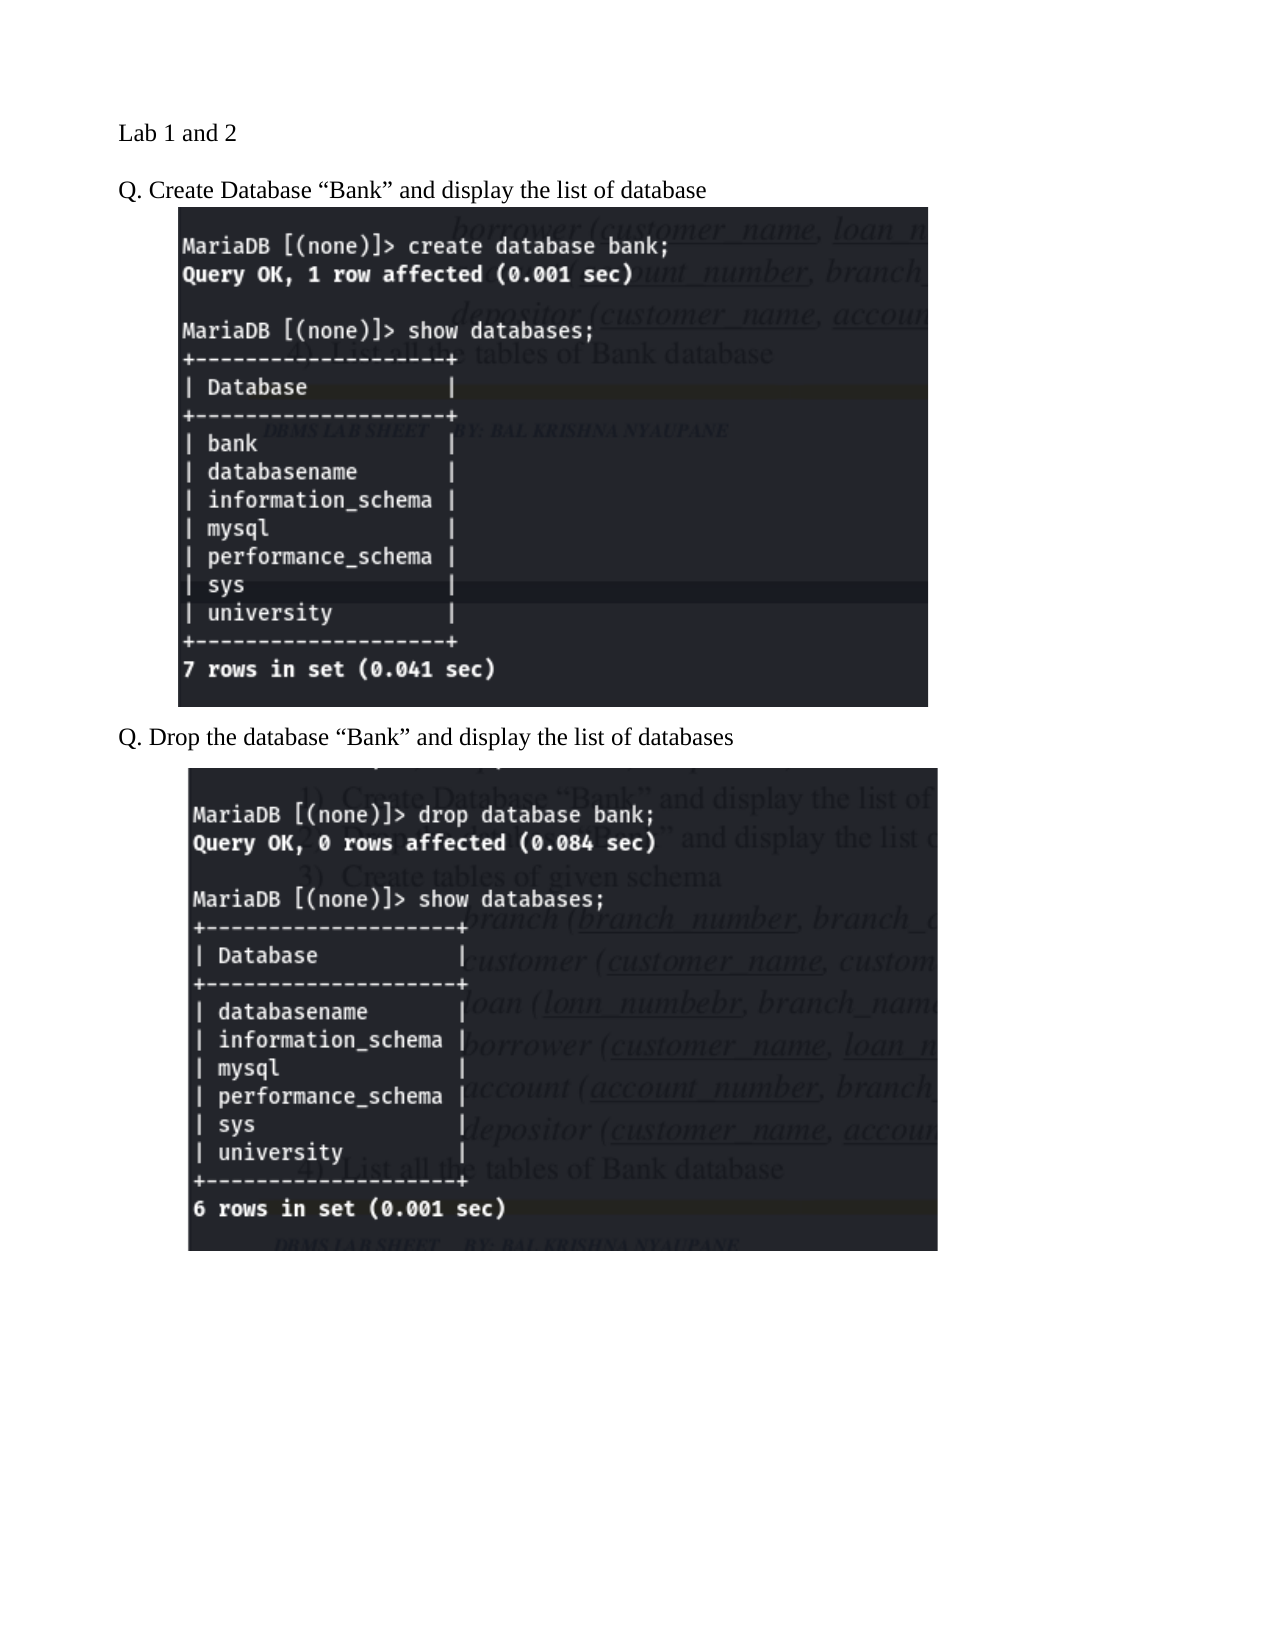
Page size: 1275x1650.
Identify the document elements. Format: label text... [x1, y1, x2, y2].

picture [187, 768, 938, 1251]
picture [178, 207, 929, 707]
text Q. Create Database “Bank” and display the list of database [118, 176, 1157, 204]
text Lab 1 and 2 [118, 118, 1157, 147]
text Q. Drop the database “Bank” and display the list of databases [118, 722, 1157, 751]
